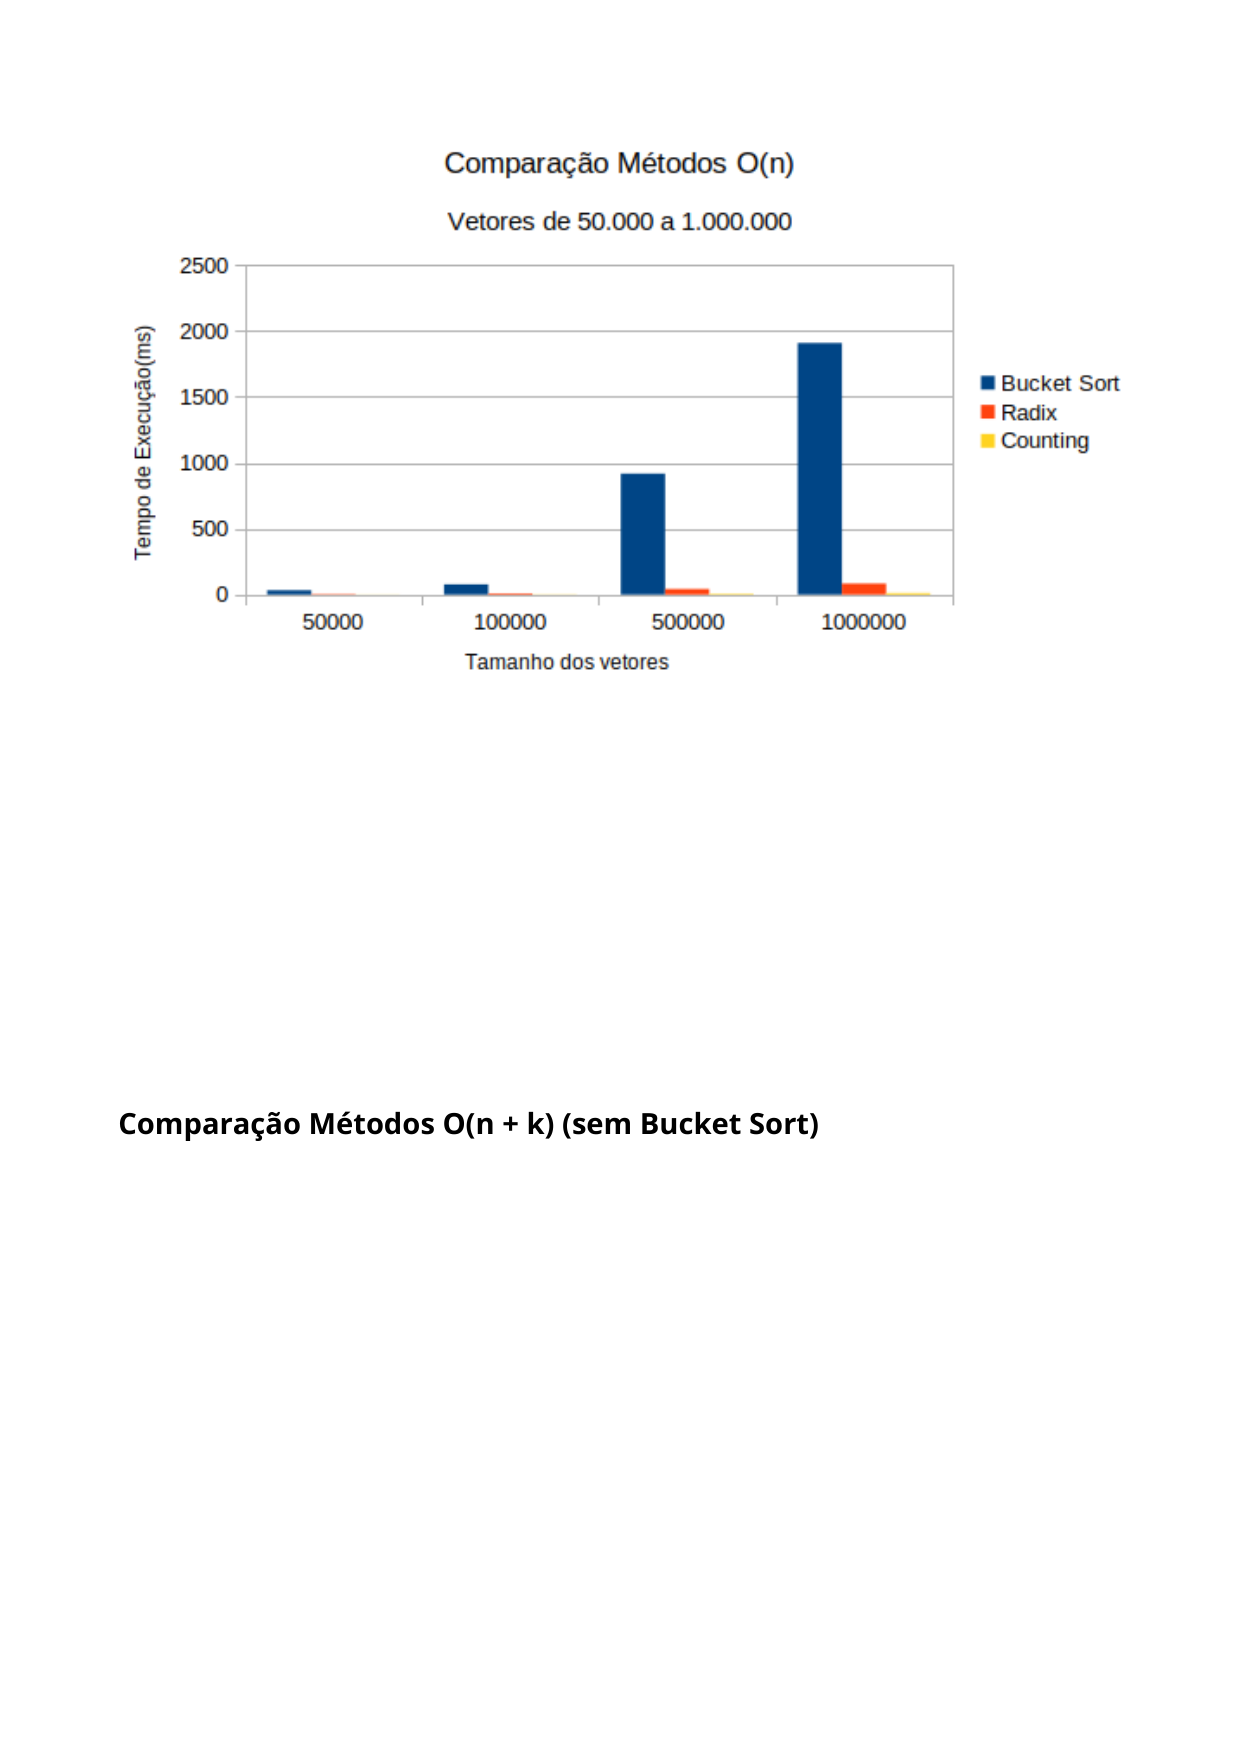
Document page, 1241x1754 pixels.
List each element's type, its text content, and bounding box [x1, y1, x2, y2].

text Comparação Métodos O(n + k) (sem Bucket Sort) [118, 1103, 1122, 1143]
picture [97, 118, 1143, 706]
